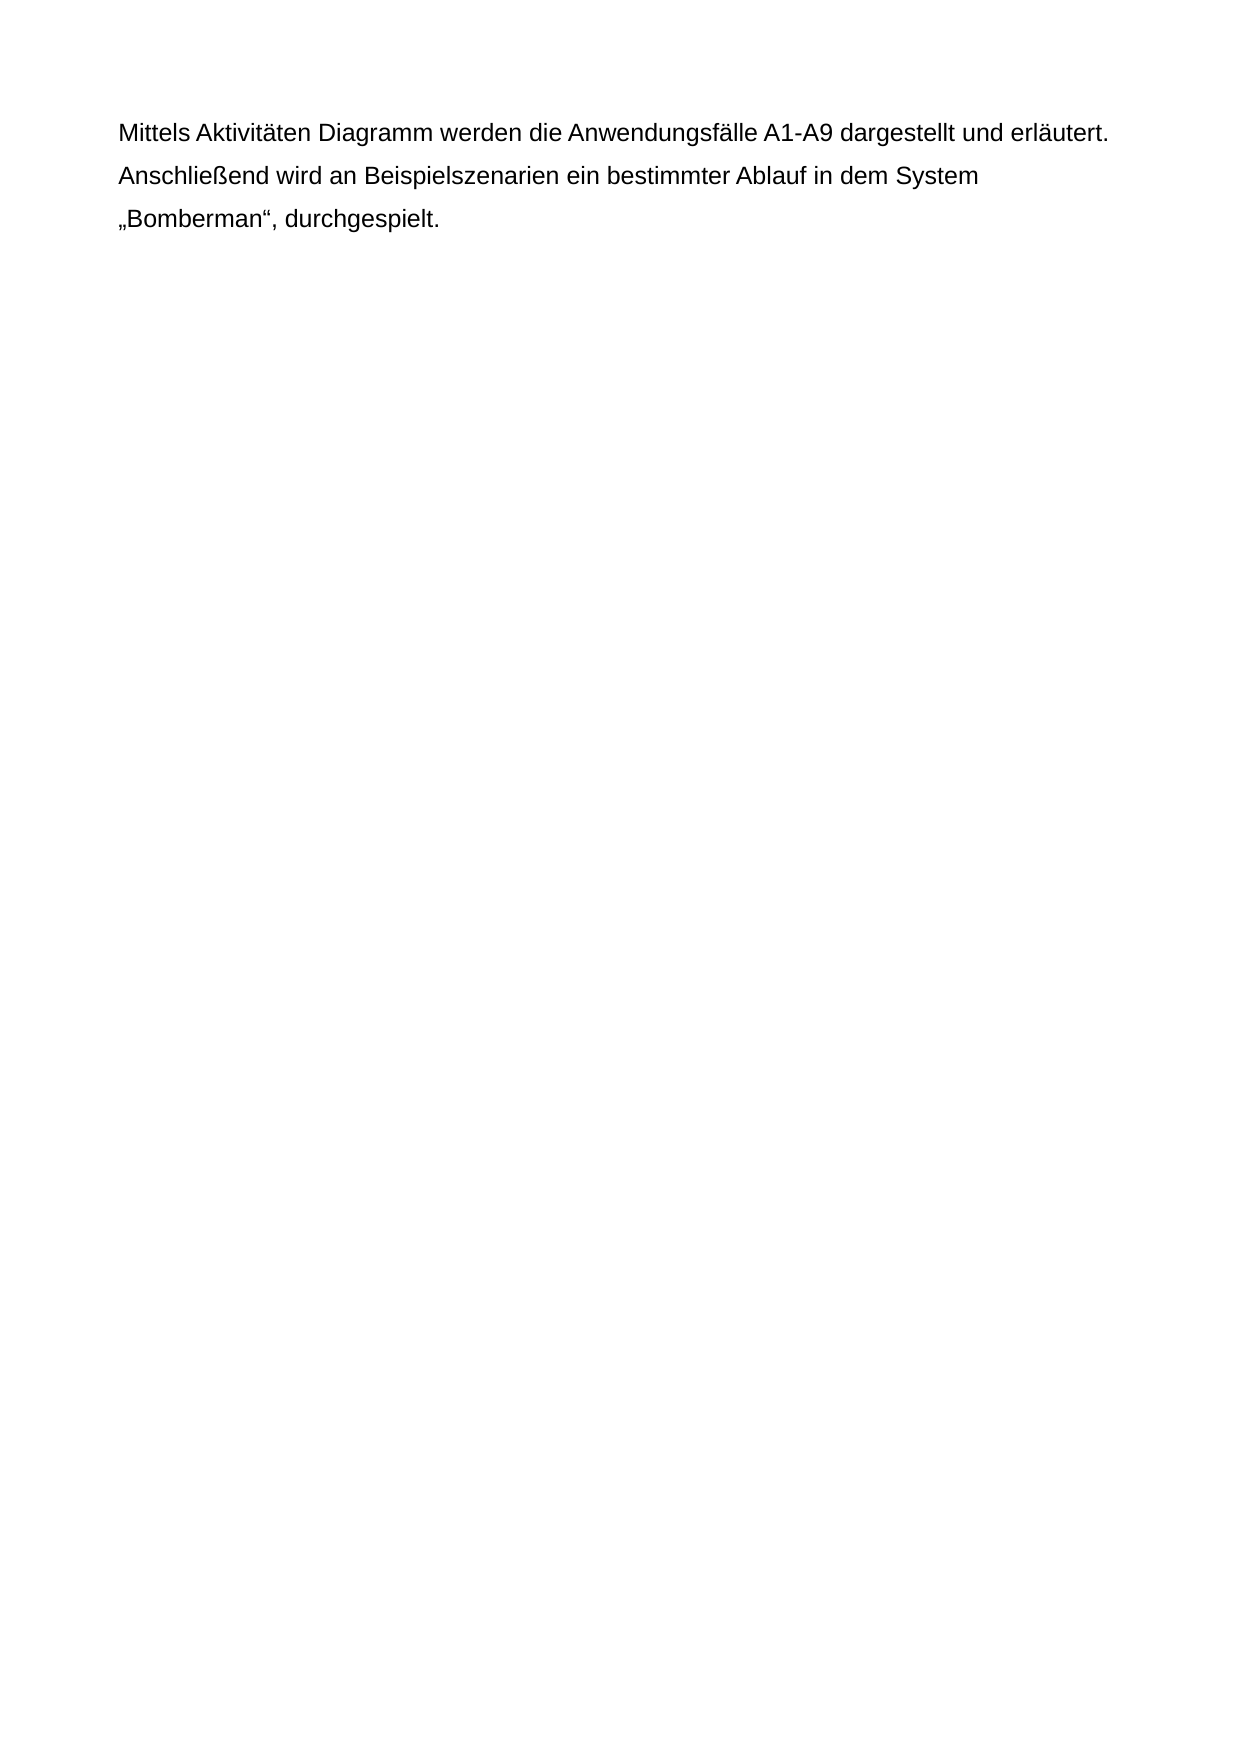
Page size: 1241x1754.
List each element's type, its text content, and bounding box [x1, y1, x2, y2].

text Mittels Aktivitäten Diagramm werden die Anwendungsfälle A1-A9 dargestellt und erläutert. Anschließend wird an Beispielszenarien ein bestimmter Ablauf in dem System „Bomberman“, durchgespielt. [118, 118, 1122, 233]
